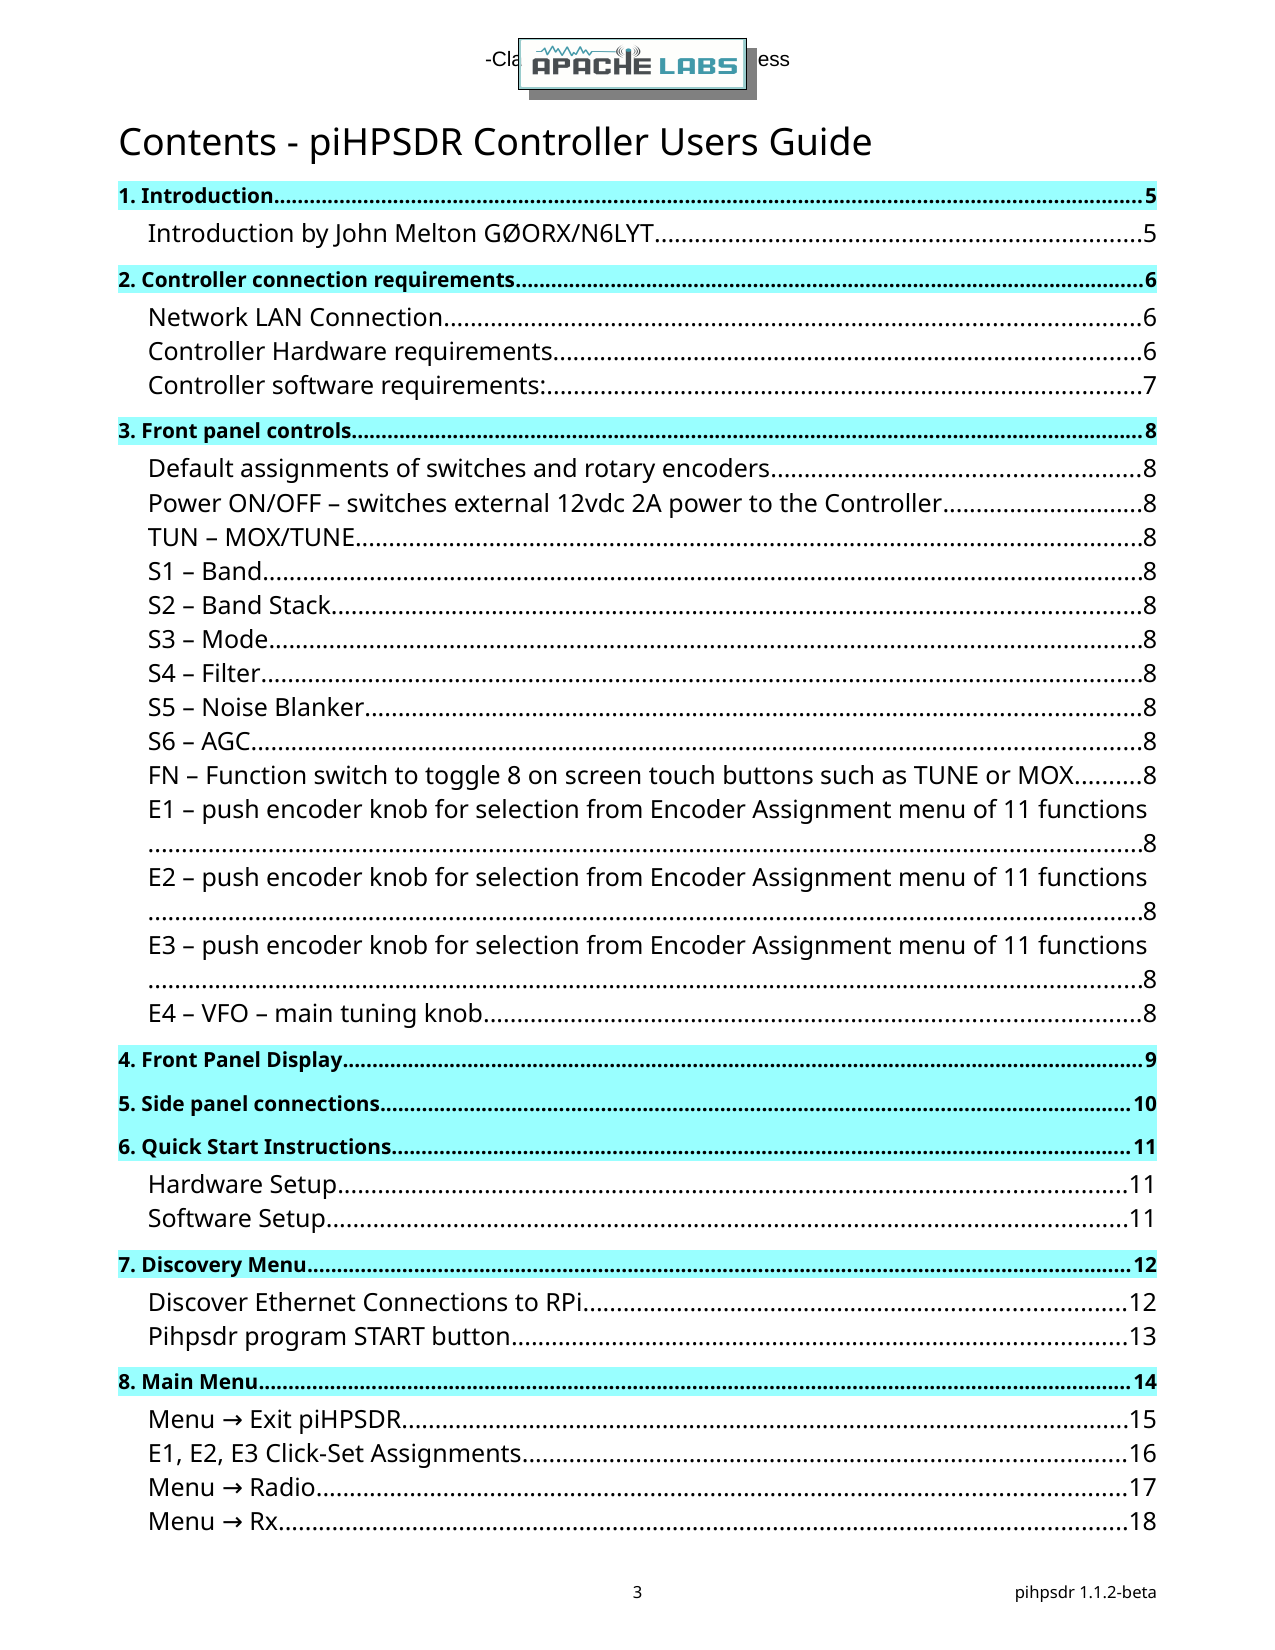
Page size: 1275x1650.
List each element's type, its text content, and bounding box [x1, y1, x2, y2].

picture [521, 40, 744, 87]
text FN – Function switch to toggle 8 on screen touch buttons such as TUNE or MOX 8 [148, 758, 1157, 792]
text Menu → Rx 18 [148, 1504, 1157, 1538]
text Power ON/OFF – switches external 12vdc 2A power to the Controller 8 [148, 485, 1157, 519]
text Pihpsdr program START button 13 [148, 1318, 1157, 1352]
subtitle Contents - piHPSDR Controller Users Guide [118, 115, 1157, 166]
text E1 – push encoder knob for selection from Encoder Assignment menu of 11 functions 8 [148, 792, 1157, 860]
text E4 – VFO – main tuning knob 8 [148, 996, 1157, 1030]
text Discover Ethernet Connections to RPi 12 [148, 1284, 1157, 1318]
text Menu → Exit piHPSDR 15 [148, 1402, 1157, 1436]
text TUN – MOX/TUNE 8 [148, 519, 1157, 553]
text E2 – push encoder knob for selection from Encoder Assignment menu of 11 functions 8 [148, 860, 1157, 928]
text S4 – Filter 8 [148, 656, 1157, 689]
text E1, E2, E3 Click-Set Assignments 16 [148, 1436, 1157, 1470]
text S6 – AGC 8 [148, 724, 1157, 758]
text S1 – Band 8 [148, 553, 1157, 587]
text Controller software requirements: 7 [148, 368, 1157, 402]
text Controller Hardware requirements 6 [148, 333, 1157, 368]
text Hardware Setup 11 [148, 1167, 1157, 1201]
text S5 – Noise Blanker 8 [148, 689, 1157, 724]
text S3 – Mode 8 [148, 621, 1157, 656]
text E3 – push encoder knob for selection from Encoder Assignment menu of 11 functions 8 [148, 928, 1157, 996]
text S2 – Band Stack 8 [148, 587, 1157, 621]
text Software Setup 11 [148, 1201, 1157, 1235]
text Network LAN Connection 6 [148, 299, 1157, 333]
text Introduction by John Melton GØORX/N6LYT 5 [148, 216, 1157, 250]
text Default assignments of switches and rotary encoders 8 [148, 451, 1157, 485]
text Menu → Radio 17 [148, 1470, 1157, 1504]
